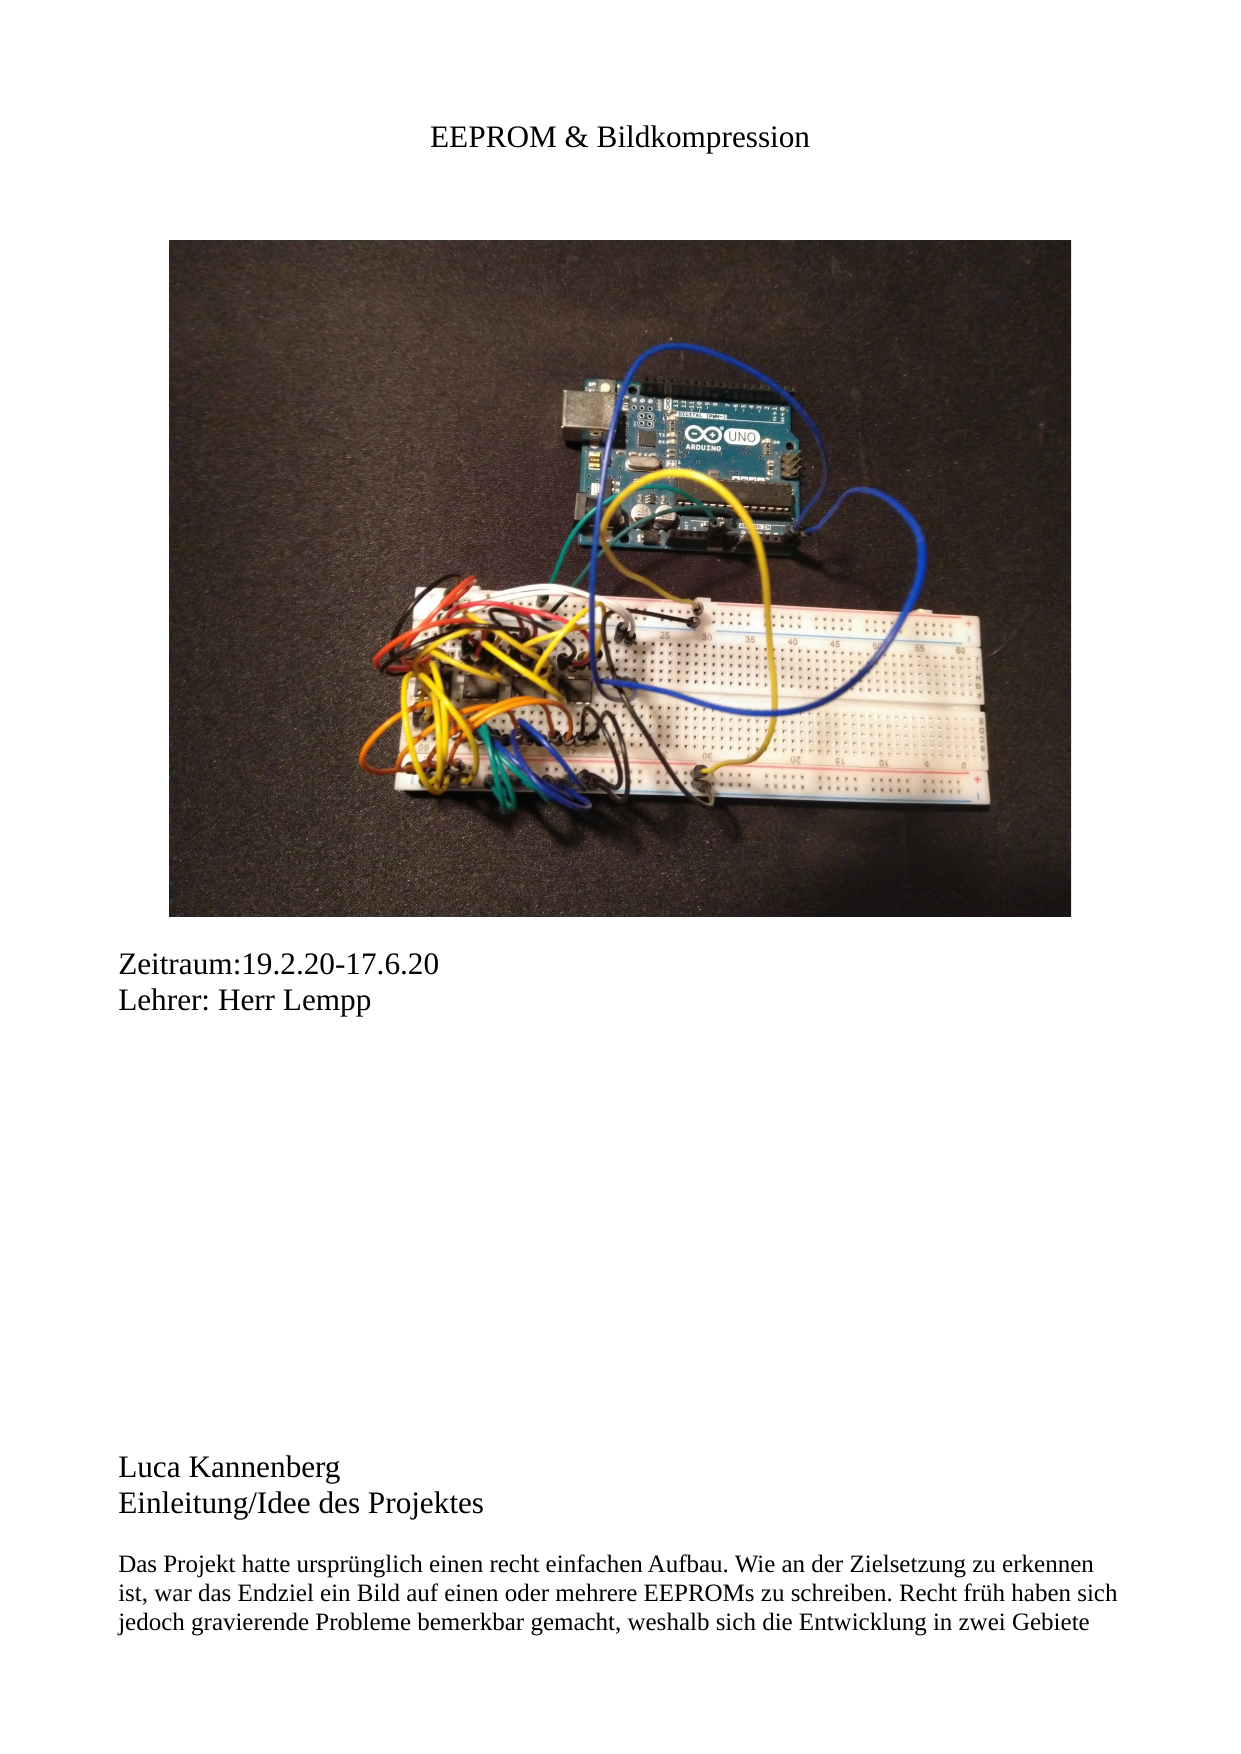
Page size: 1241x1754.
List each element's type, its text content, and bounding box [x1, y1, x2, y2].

text Zeitraum:19.2.20-17.6.20 [118, 945, 1122, 981]
text EEPROM & Bildkompression [118, 118, 1122, 154]
text Das Projekt hatte ursprünglich einen recht einfachen Aufbau. Wie an der Zielsetzung zu erkennen ist, war das Endziel ein Bild auf einen oder mehrere EEPROMs zu schreiben. Recht früh haben sich jedoch gravierende Probleme bemerkbar gemacht, weshalb sich die Entwicklung in zwei Gebiete [118, 1549, 1122, 1635]
text Einleitung/Idee des Projektes [118, 1484, 1122, 1520]
text Luca Kannenberg [118, 1448, 1122, 1484]
picture [169, 240, 1072, 917]
text Lehrer: Herr Lempp [118, 981, 1122, 1017]
